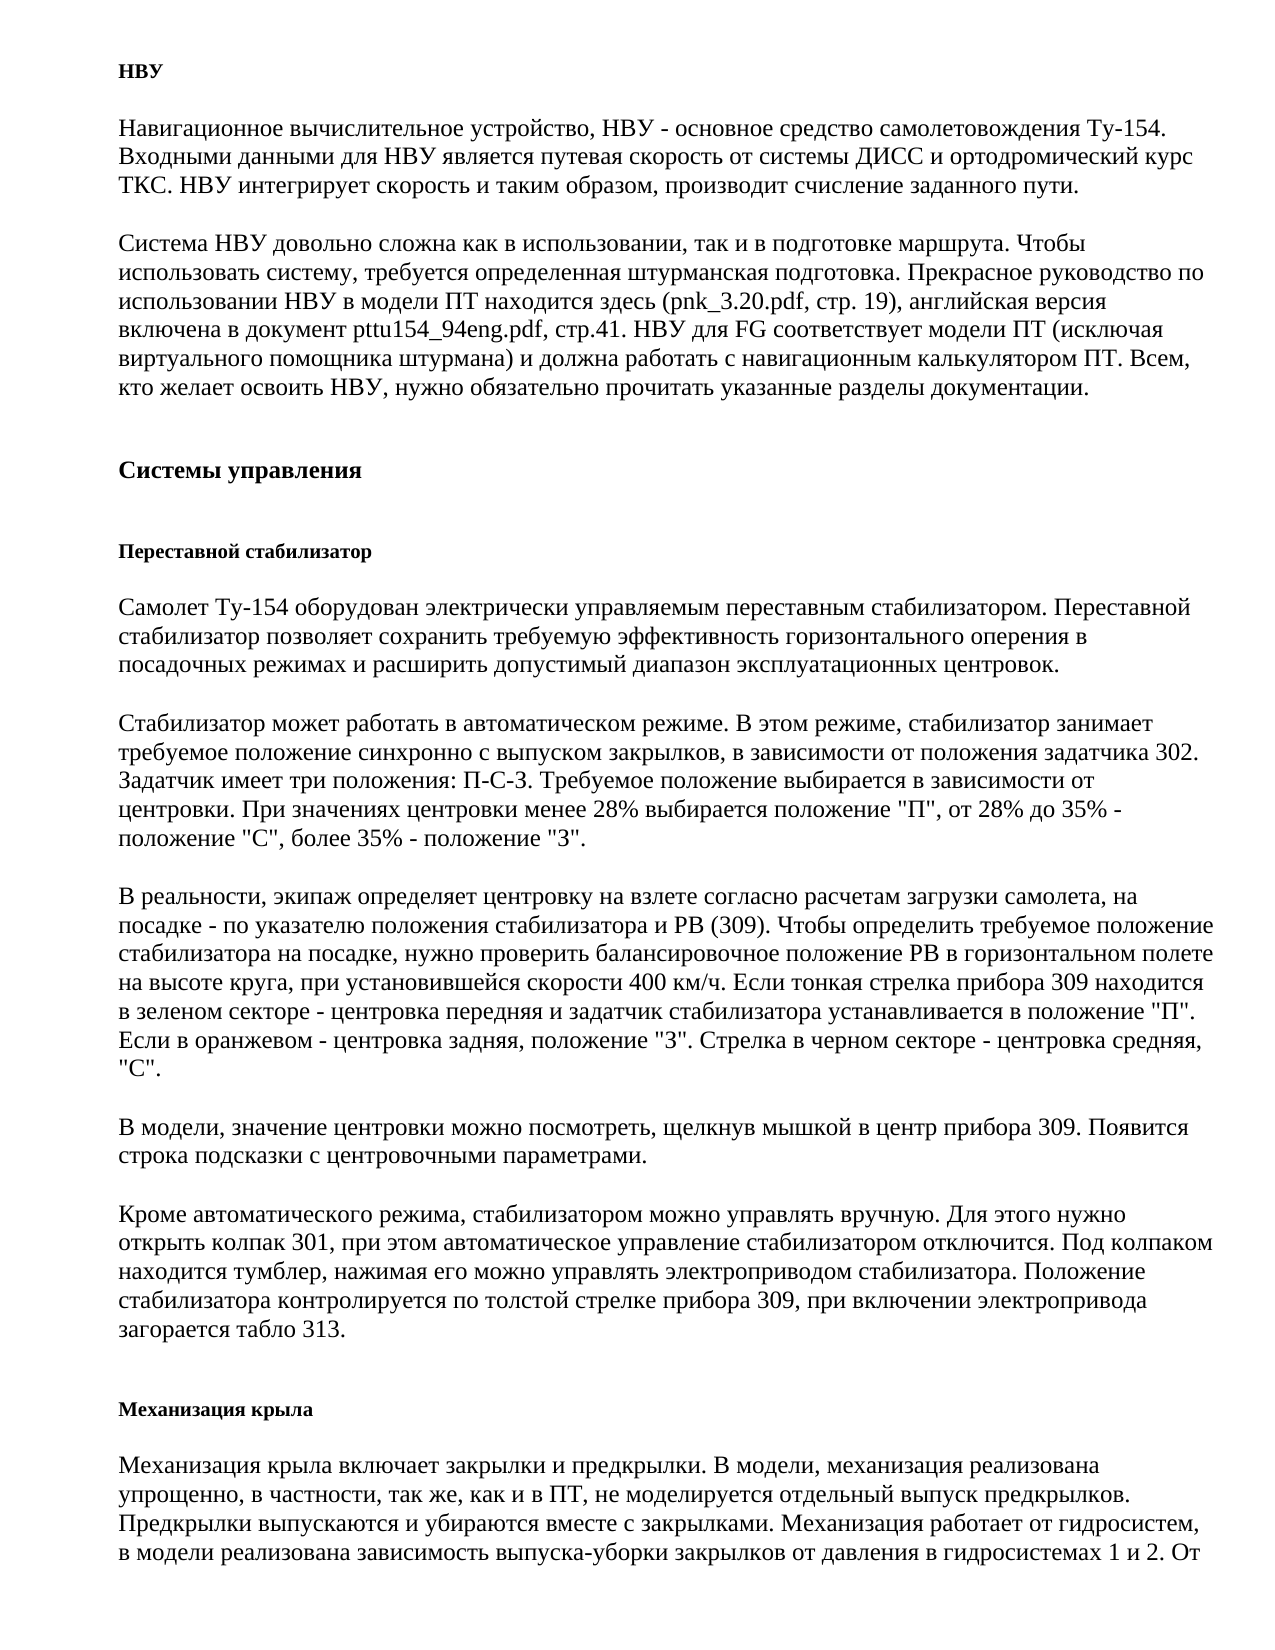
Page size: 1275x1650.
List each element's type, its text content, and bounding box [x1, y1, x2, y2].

text Система НВУ довольно сложна как в использовании, так и в подготовке маршрута. Чтобы использовать систему, требуется определенная штурманская подготовка. Прекрасное руководство по использовании НВУ в модели ПТ находится здесь (pnk_3.20.pdf, стр. 19), английская версия включена в документ pttu154_94eng.pdf, стр.41. НВУ для FG соответствует модели ПТ (исключая виртуального помощника штурмана) и должна работать с навигационным калькулятором ПТ. Всем, кто желает освоить НВУ, нужно обязательно прочитать указанные разделы документации. [118, 228, 1216, 401]
text Навигационное вычислительное устройство, НВУ - основное средство самолетовождения Ту-154. Входными данными для НВУ является путевая скорость от системы ДИСС и ортодромический курс ТКС. НВУ интегрирует скорость и таким образом, производит счисление заданного пути. [118, 113, 1216, 199]
subtitle Системы управления [118, 455, 1216, 484]
text Механизация крыла включает закрылки и предкрылки. В модели, механизация реализована упрощенно, в частности, так же, как и в ПТ, не моделируется отдельный выпуск предкрылков. Предкрылки выпускаются и убираются вместе с закрылками. Механизация работает от гидросистем, в модели реализована зависимость выпуска-уборки закрылков от давления в гидросистемах 1 и 2. От [118, 1451, 1216, 1566]
text Самолет Ту-154 оборудован электрически управляемым переставным стабилизатором. Переставной стабилизатор позволяет сохранить требуемую эффективность горизонтального оперения в посадочных режимах и расширить допустимый диапазон эксплуатационных центровок. [118, 592, 1216, 678]
subtitle НВУ [118, 59, 1216, 83]
text Кроме автоматического режима, стабилизатором можно управлять вручную. Для этого нужно открыть колпак 301, при этом автоматическое управление стабилизатором отключится. Под колпаком находится тумблер, нажимая его можно управлять электроприводом стабилизатора. Положение стабилизатора контролируется по толстой стрелке прибора 309, при включении электропривода загорается табло 313. [118, 1199, 1216, 1342]
text В модели, значение центровки можно посмотреть, щелкнув мышкой в центр прибора 309. Появится строка подсказки с центровочными параметрами. [118, 1112, 1216, 1169]
subtitle Переставной стабилизатор [118, 538, 1216, 563]
subtitle Механизация крыла [118, 1397, 1216, 1421]
text В реальности, экипаж определяет центровку на взлете согласно расчетам загрузки самолета, на посадке - по указателю положения стабилизатора и РВ (309). Чтобы определить требуемое положение стабилизатора на посадке, нужно проверить балансировочное положение РВ в горизонтальном полете на высоте круга, при установившейся скорости 400 км/ч. Если тонкая стрелка прибора 309 находится в зеленом секторе - центровка передняя и задатчик стабилизатора устанавливается в положение "П". Если в оранжевом - центровка задняя, положение "З". Стрелка в черном секторе - центровка средняя, "С". [118, 881, 1216, 1082]
text Стабилизатор может работать в автоматическом режиме. В этом режиме, стабилизатор занимает требуемое положение синхронно с выпуском закрылков, в зависимости от положения задатчика 302. Задатчик имеет три положения: П-С-З. Требуемое положение выбирается в зависимости от центровки. При значениях центровки менее 28% выбирается положение "П", от 28% до 35% - положение "С", более 35% - положение "З". [118, 708, 1216, 852]
